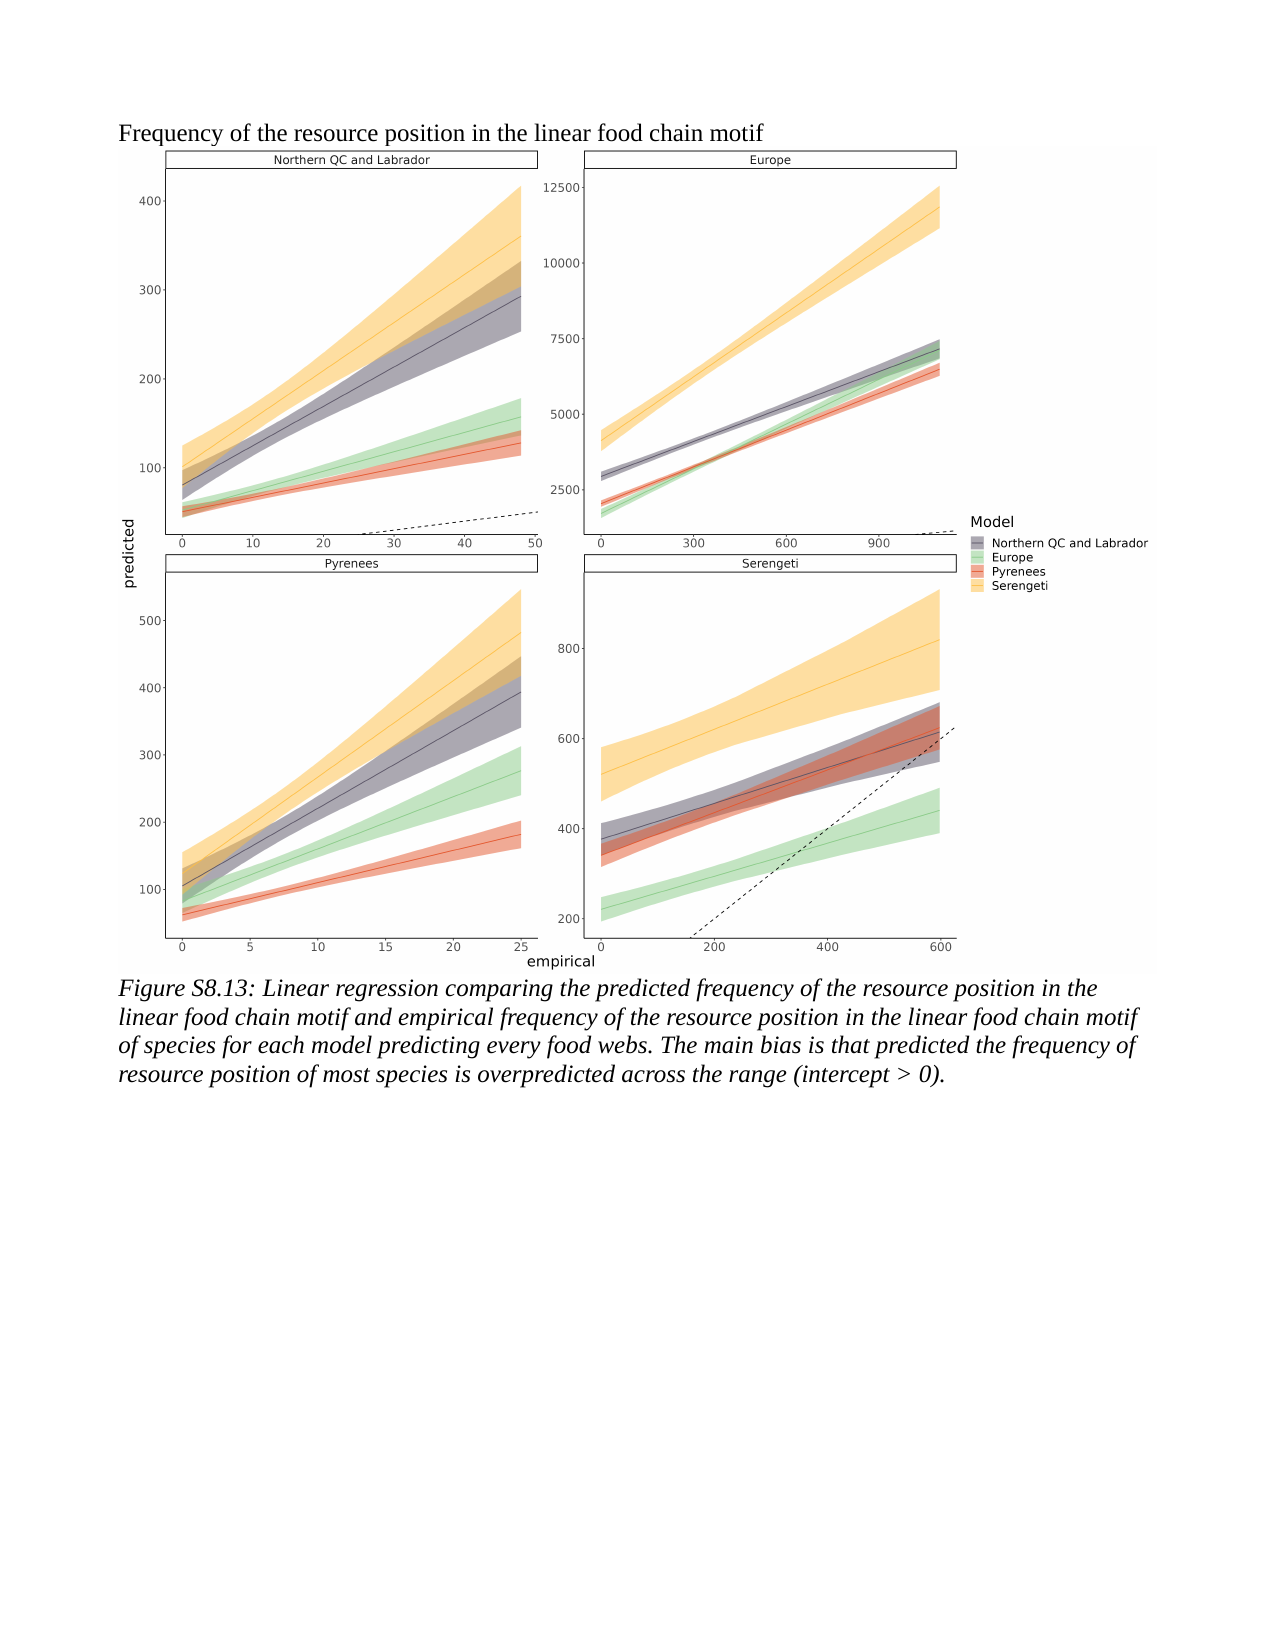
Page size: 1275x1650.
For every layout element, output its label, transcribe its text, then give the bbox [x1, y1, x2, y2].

text Frequency of the resource position in the linear food chain motif [118, 118, 1157, 146]
text Figure S8.13: Linear regression comparing the predicted frequency of the resource position in the linear food chain motif and empirical frequency of the resource position in the linear food chain motif of species for each model predicting every food webs. The main bias is that predicted the frequency of resource position of most species is overpredicted across the range (intercept > 0). [118, 974, 1157, 1088]
picture [118, 146, 1157, 974]
